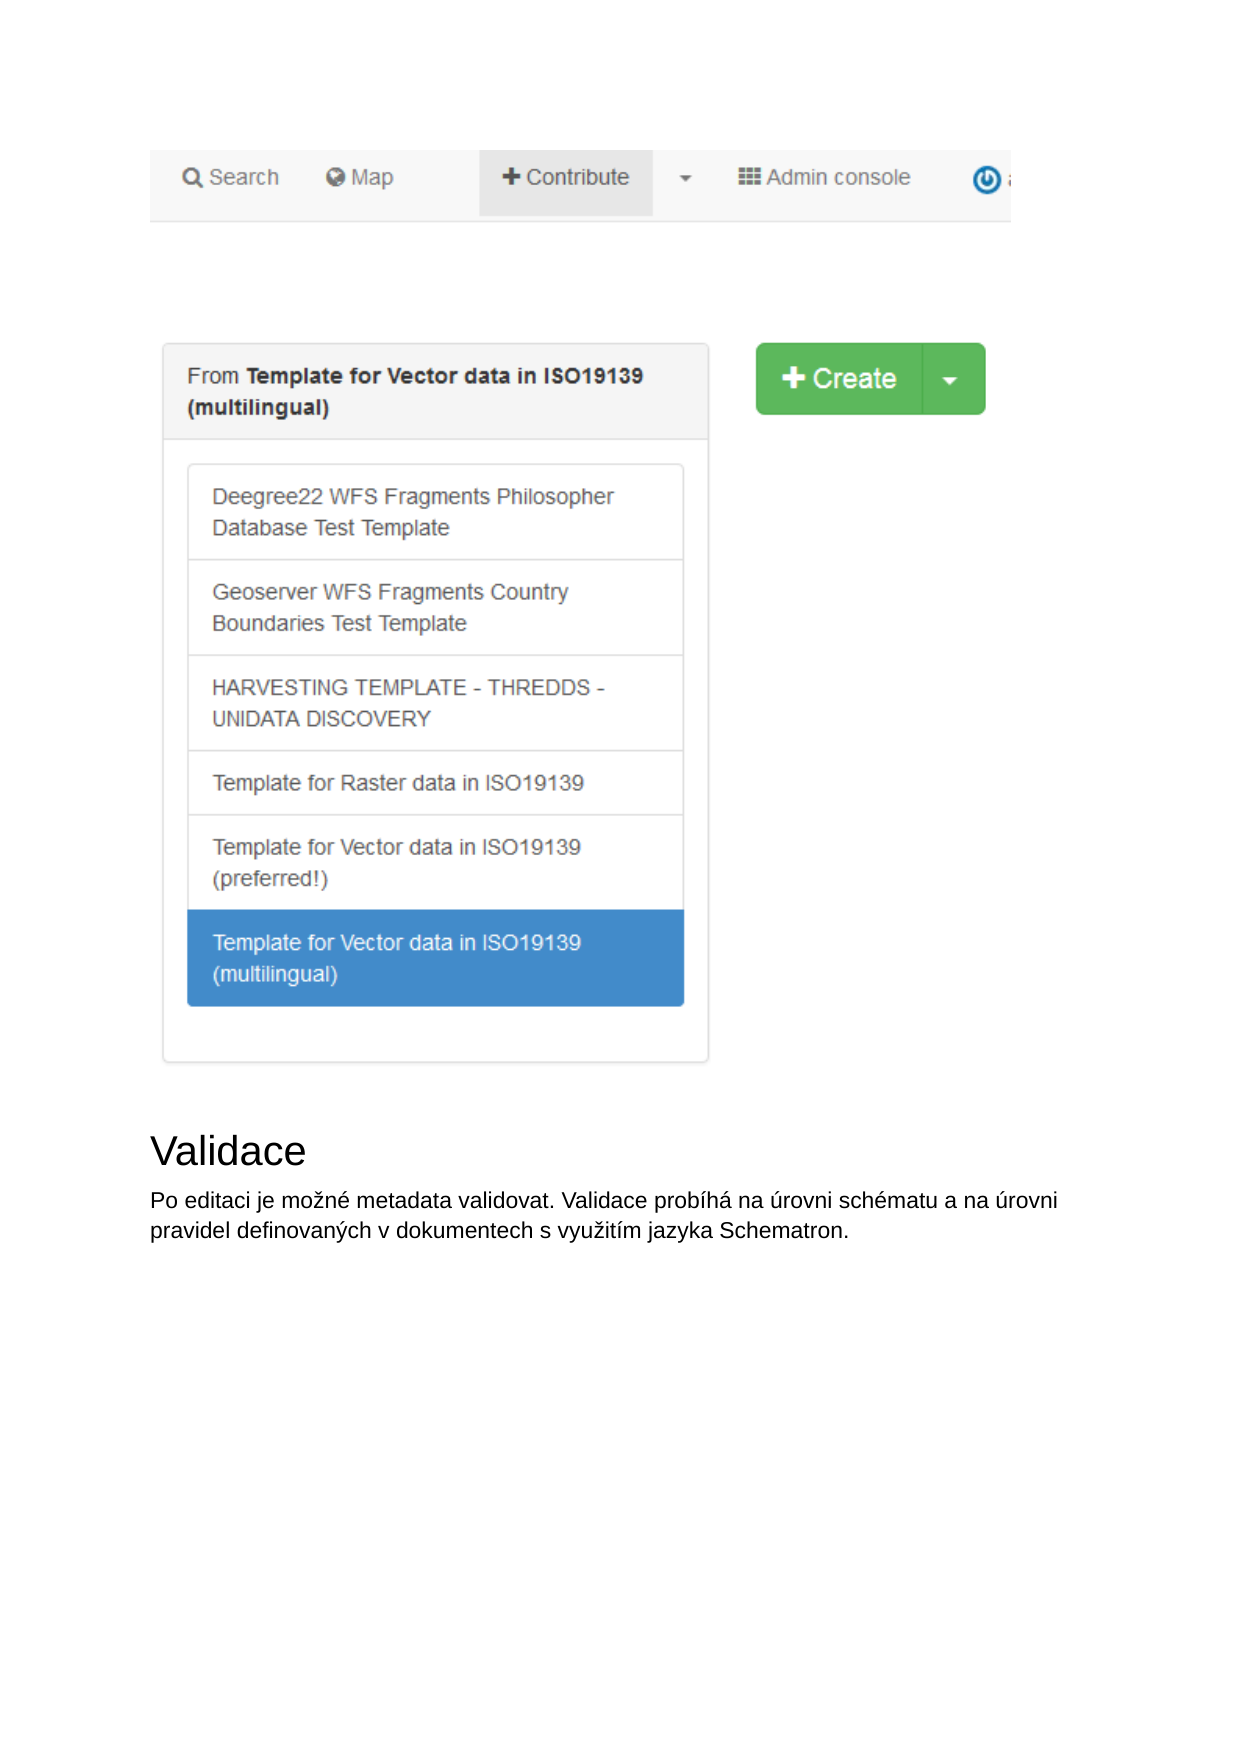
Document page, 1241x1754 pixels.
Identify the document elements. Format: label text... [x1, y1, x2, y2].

subtitle Validace [150, 1127, 1090, 1175]
text Po editaci je možné metadata validovat. Validace probíhá na úrovni schématu a na úrovni pravidel definovaných v dokumentech s využitím jazyka Schematron. [150, 1187, 1090, 1244]
picture [150, 150, 1011, 1082]
